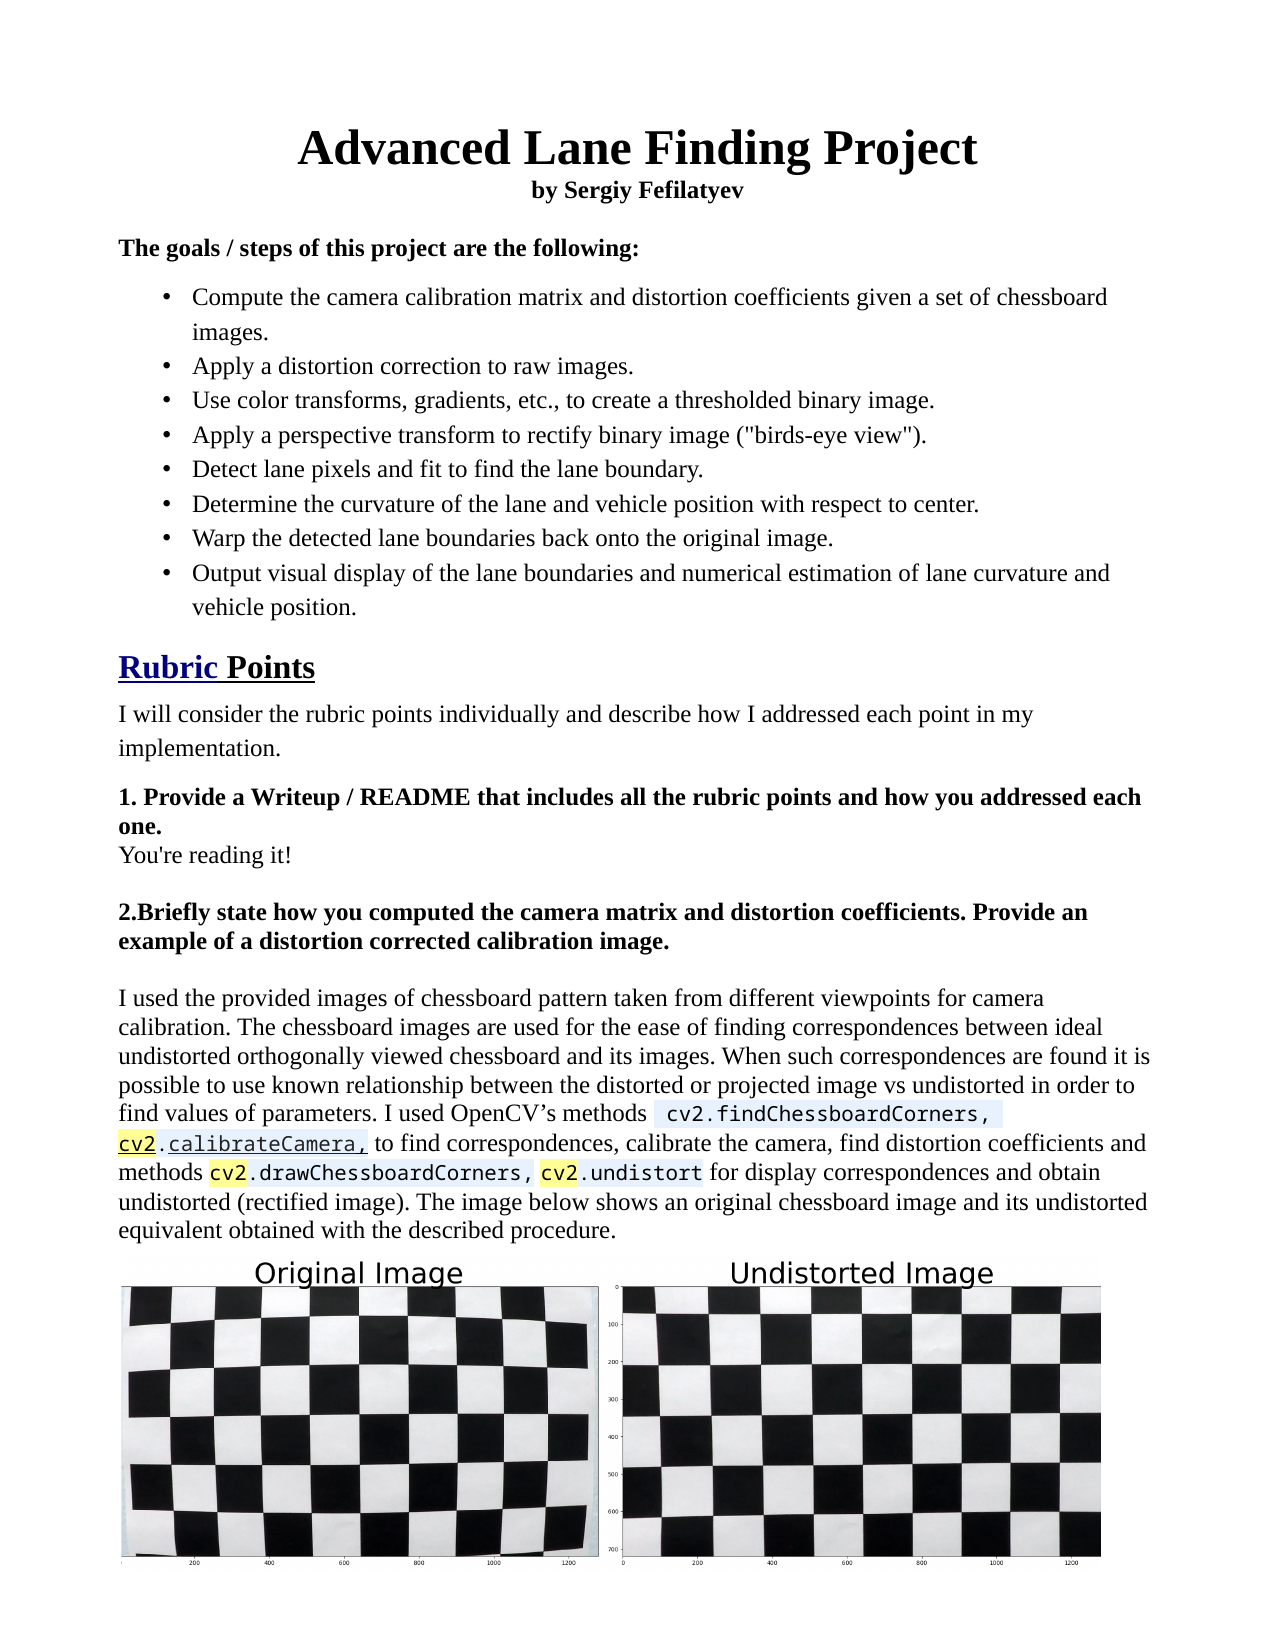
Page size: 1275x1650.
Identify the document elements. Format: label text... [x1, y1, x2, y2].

list Apply a distortion correction to raw images. [162, 351, 1157, 380]
text Advanced Lane Finding Project [118, 118, 1157, 176]
list Compute the camera calibration matrix and distortion coefficients given a set of chessboard images. [162, 282, 1157, 345]
text 2.Briefly state how you computed the camera matrix and distortion coefficients. Provide an example of a distortion corrected calibration image. [118, 897, 1157, 955]
text I will consider the rubric points individually and describe how I addressed each point in my implementation. [118, 699, 1157, 762]
list Warp the detected lane boundaries back onto the original image. [162, 523, 1157, 552]
list Output visual display of the lane boundaries and numerical estimation of lane curvature and vehicle position. [162, 558, 1157, 621]
list Detect lane pixels and fit to find the lane boundary. [162, 454, 1157, 483]
text 1. Provide a Writeup / README that includes all the rubric points and how you addressed each one. You're reading it! [118, 782, 1157, 868]
list Use color transforms, gradients, etc., to create a thresholded binary image. [162, 386, 1157, 414]
list Determine the curvature of the lane and vehicle position with respect to center. [162, 489, 1157, 518]
picture [121, 1254, 1101, 1572]
text The goals / steps of this project are the following: [118, 233, 1157, 262]
text I used the provided images of chessboard pattern taken from different viewpoints for camera calibration. The chessboard images are used for the ease of finding correspondences between ideal undistorted orthogonally viewed chessboard and its images. When such correspondences are found it is possible to use known relationship between the distorted or projected image vs undistorted in order to find values of parameters. I used OpenCV’s methods cv2.findChessboardCorners, cv2.calibrateCamera, to find correspondences, calibrate the camera, find distortion coefficients and methods cv2.drawChessboardCorners, cv2.undistort for display correspondences and obtain undistorted (rectified image). The image below shows an original chessboard image and its undistorted equivalent obtained with the described procedure. [118, 983, 1157, 1244]
subtitle Rubric Points [118, 648, 1157, 686]
text by Sergiy Fefilatyev [118, 176, 1157, 204]
list Apply a perspective transform to rectify binary image ("birds-eye view"). [162, 420, 1157, 449]
